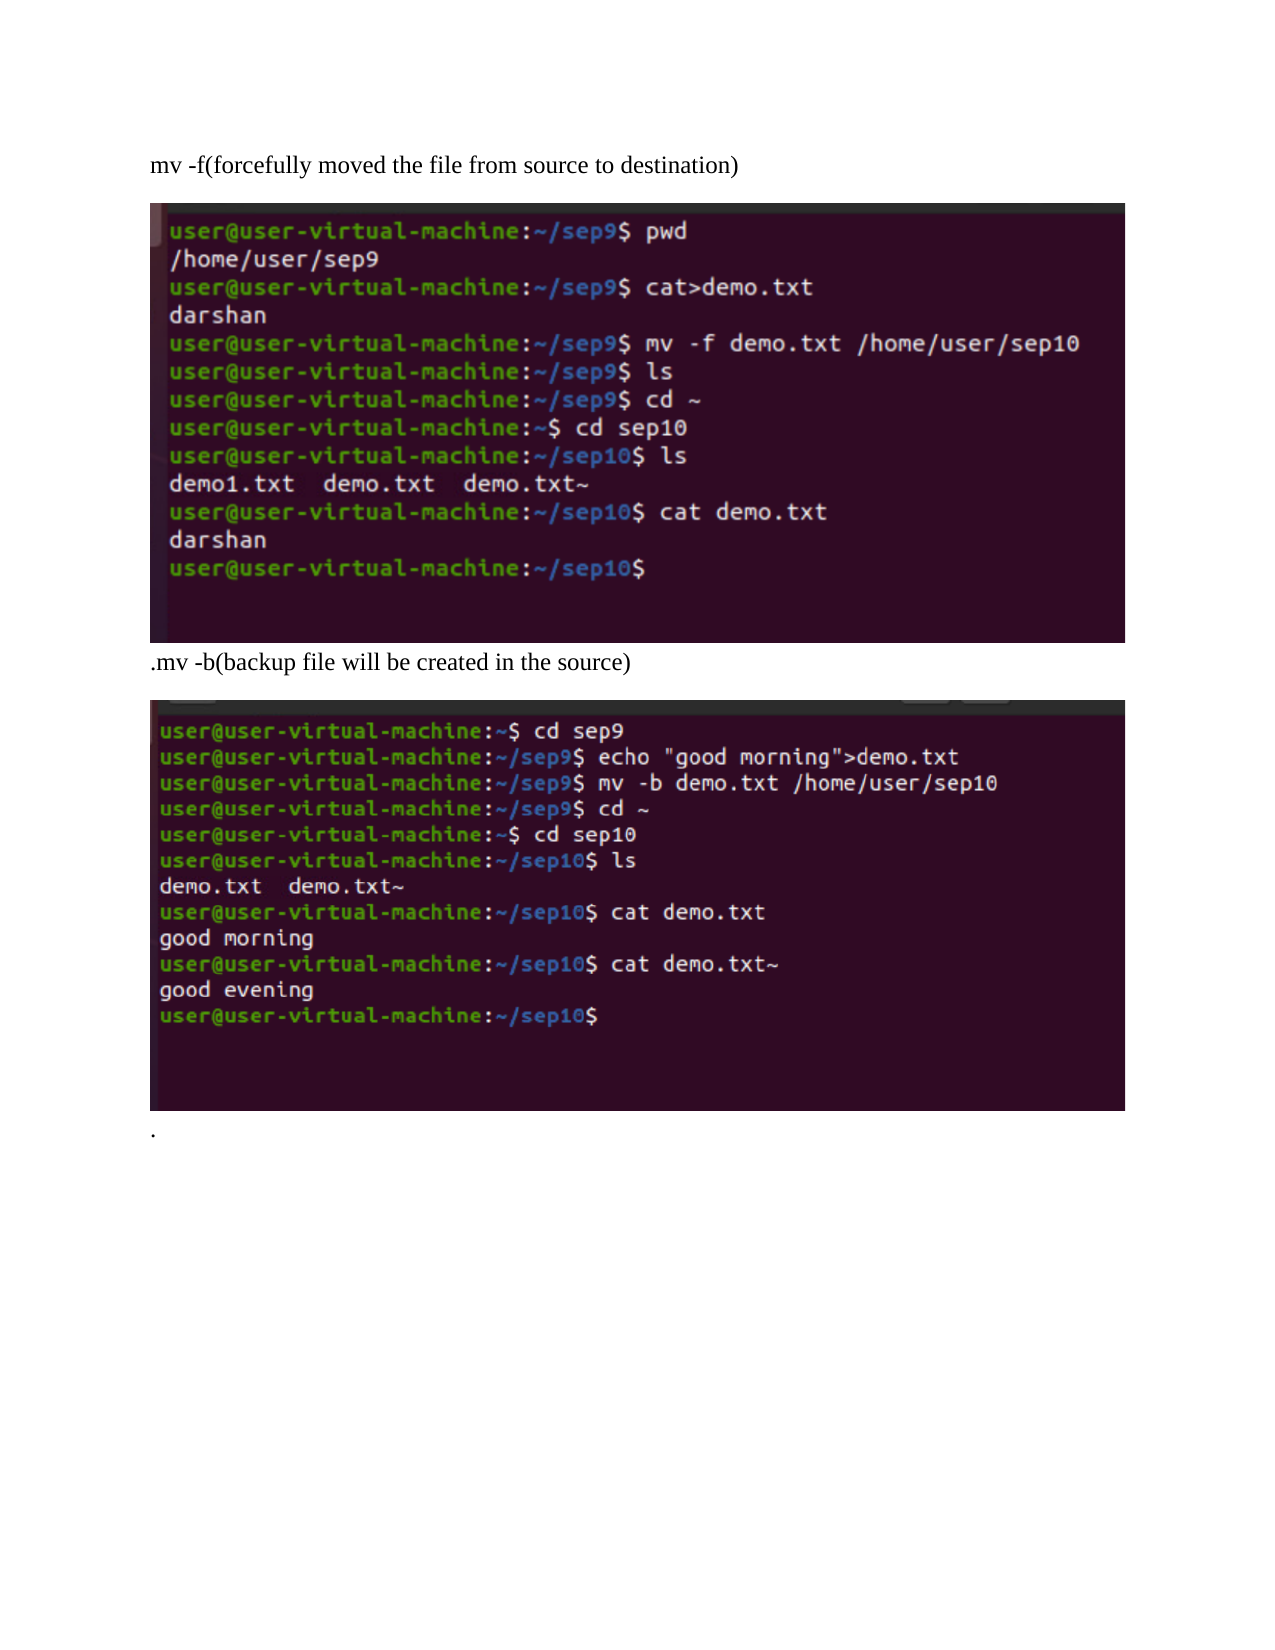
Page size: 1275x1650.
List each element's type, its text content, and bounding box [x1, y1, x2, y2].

text mv -f(forcefully moved the file from source to destination) [150, 150, 1125, 179]
picture [150, 203, 1125, 643]
text .mv -b(backup file will be created in the source) [150, 643, 1125, 676]
text . [150, 1111, 1125, 1143]
picture [150, 700, 1125, 1111]
